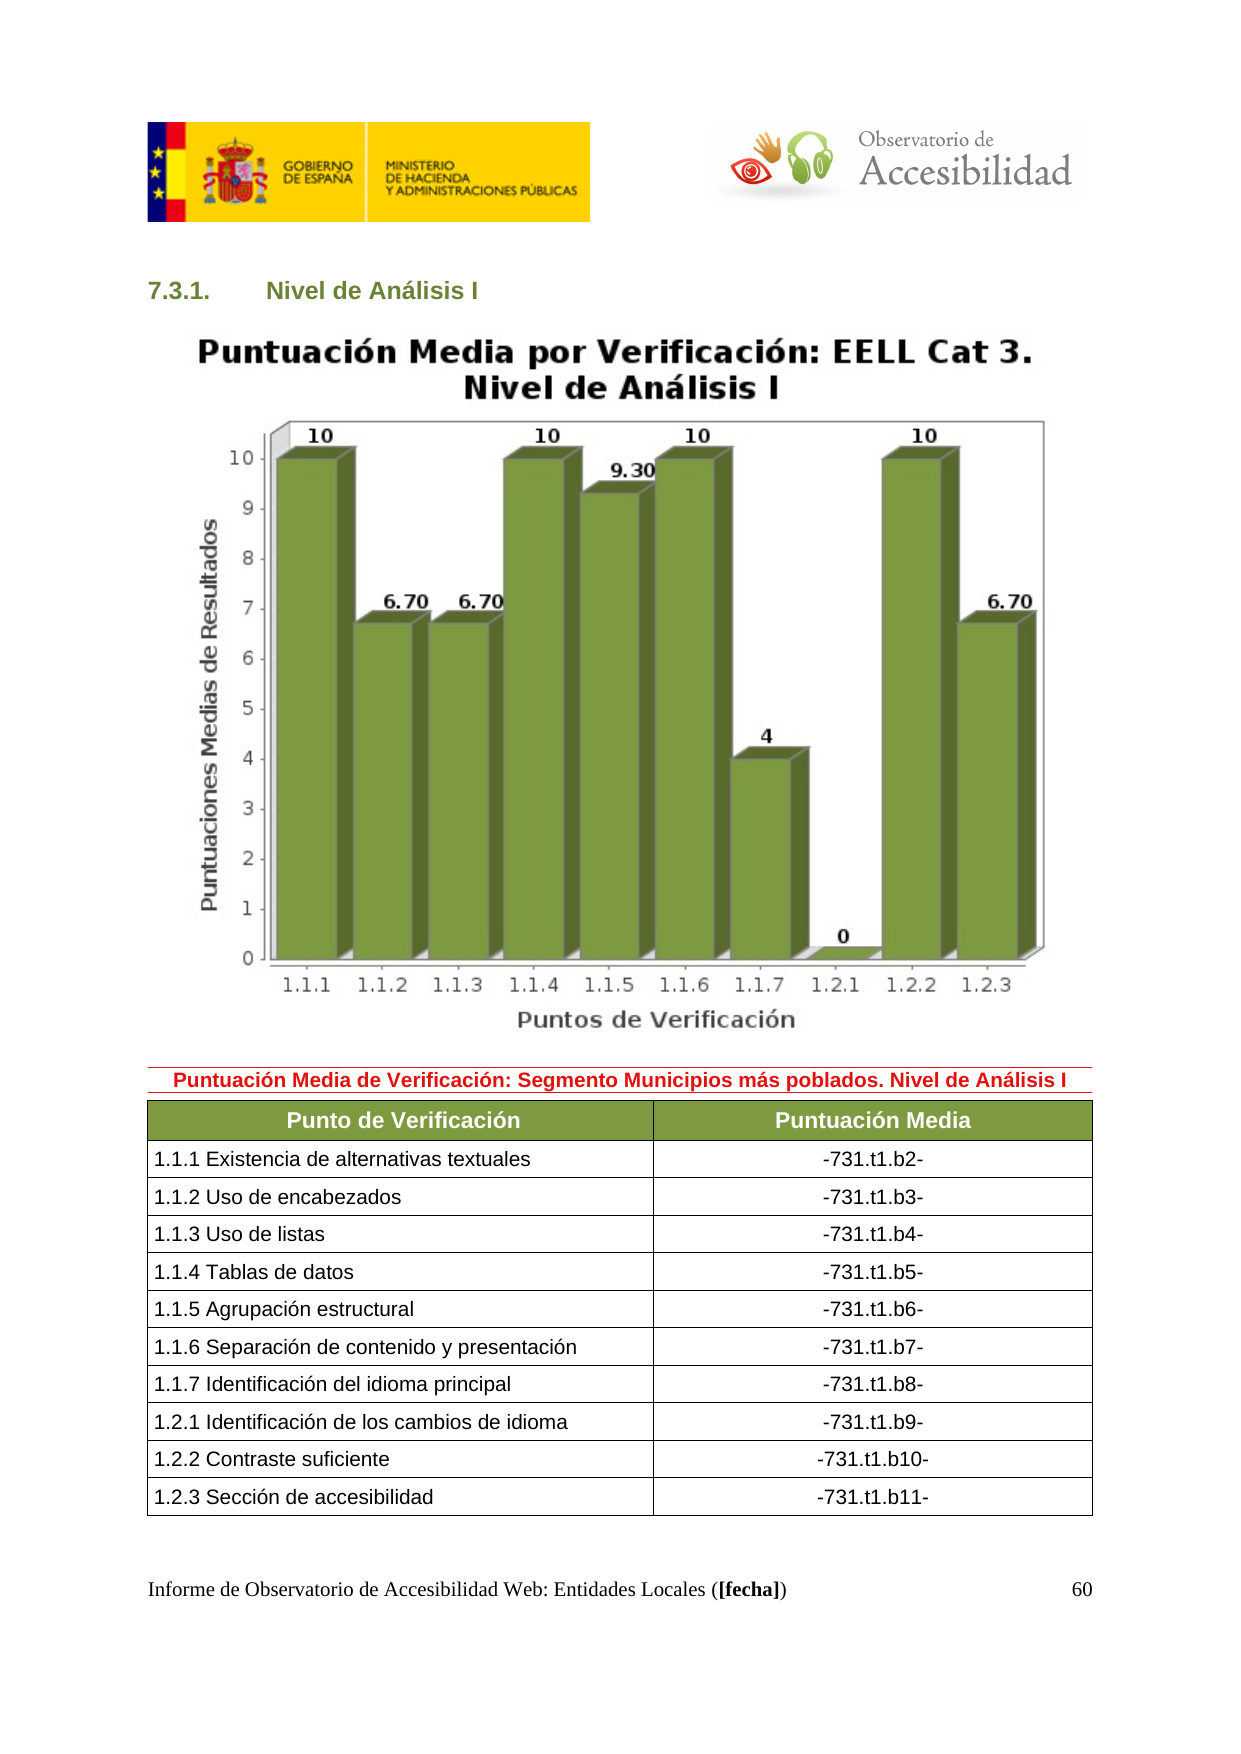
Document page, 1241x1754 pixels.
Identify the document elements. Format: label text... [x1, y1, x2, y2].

text Puntuación Media de Verificación: Segmento Municipios más poblados. Nivel de Análisis I [148, 1068, 1092, 1092]
table_cell -731.t1.b3- [654, 1178, 1092, 1215]
table_header Puntuación Media [654, 1101, 1092, 1140]
table_cell -731.t1.b10- [654, 1441, 1092, 1477]
table_cell 1.1.2 Uso de encabezados [148, 1178, 653, 1215]
picture [178, 332, 1062, 1042]
table_cell -731.t1.b9- [654, 1403, 1092, 1440]
table_cell 1.1.3 Uso de listas [148, 1216, 653, 1252]
table_cell 1.1.5 Agrupación estructural [148, 1291, 653, 1327]
table_header Punto de Verificación [148, 1101, 653, 1140]
list Nivel de Análisis I [148, 276, 1092, 304]
table_cell 1.1.6 Separación de contenido y presentación [148, 1328, 653, 1365]
table_cell -731.t1.b8- [654, 1366, 1092, 1402]
table_cell -731.t1.b5- [654, 1253, 1092, 1290]
table_cell 1.2.2 Contraste suficiente [148, 1441, 653, 1477]
table_cell -731.t1.b6- [654, 1291, 1092, 1327]
table_cell -731.t1.b7- [654, 1328, 1092, 1365]
table_cell -731.t1.b2- [654, 1141, 1092, 1177]
picture [147, 122, 591, 222]
table_cell 1.1.1 Existencia de alternativas textuales [148, 1141, 653, 1177]
table_cell 1.2.1 Identificación de los cambios de idioma [148, 1403, 653, 1440]
table_cell 1.2.3 Sección de accesibilidad [148, 1478, 653, 1515]
table_cell 1.1.7 Identificación del idioma principal [148, 1366, 653, 1402]
table_cell -731.t1.b4- [654, 1216, 1092, 1252]
picture [710, 122, 1086, 205]
table_cell -731.t1.b11- [654, 1478, 1092, 1515]
table_cell 1.1.4 Tablas de datos [148, 1253, 653, 1290]
